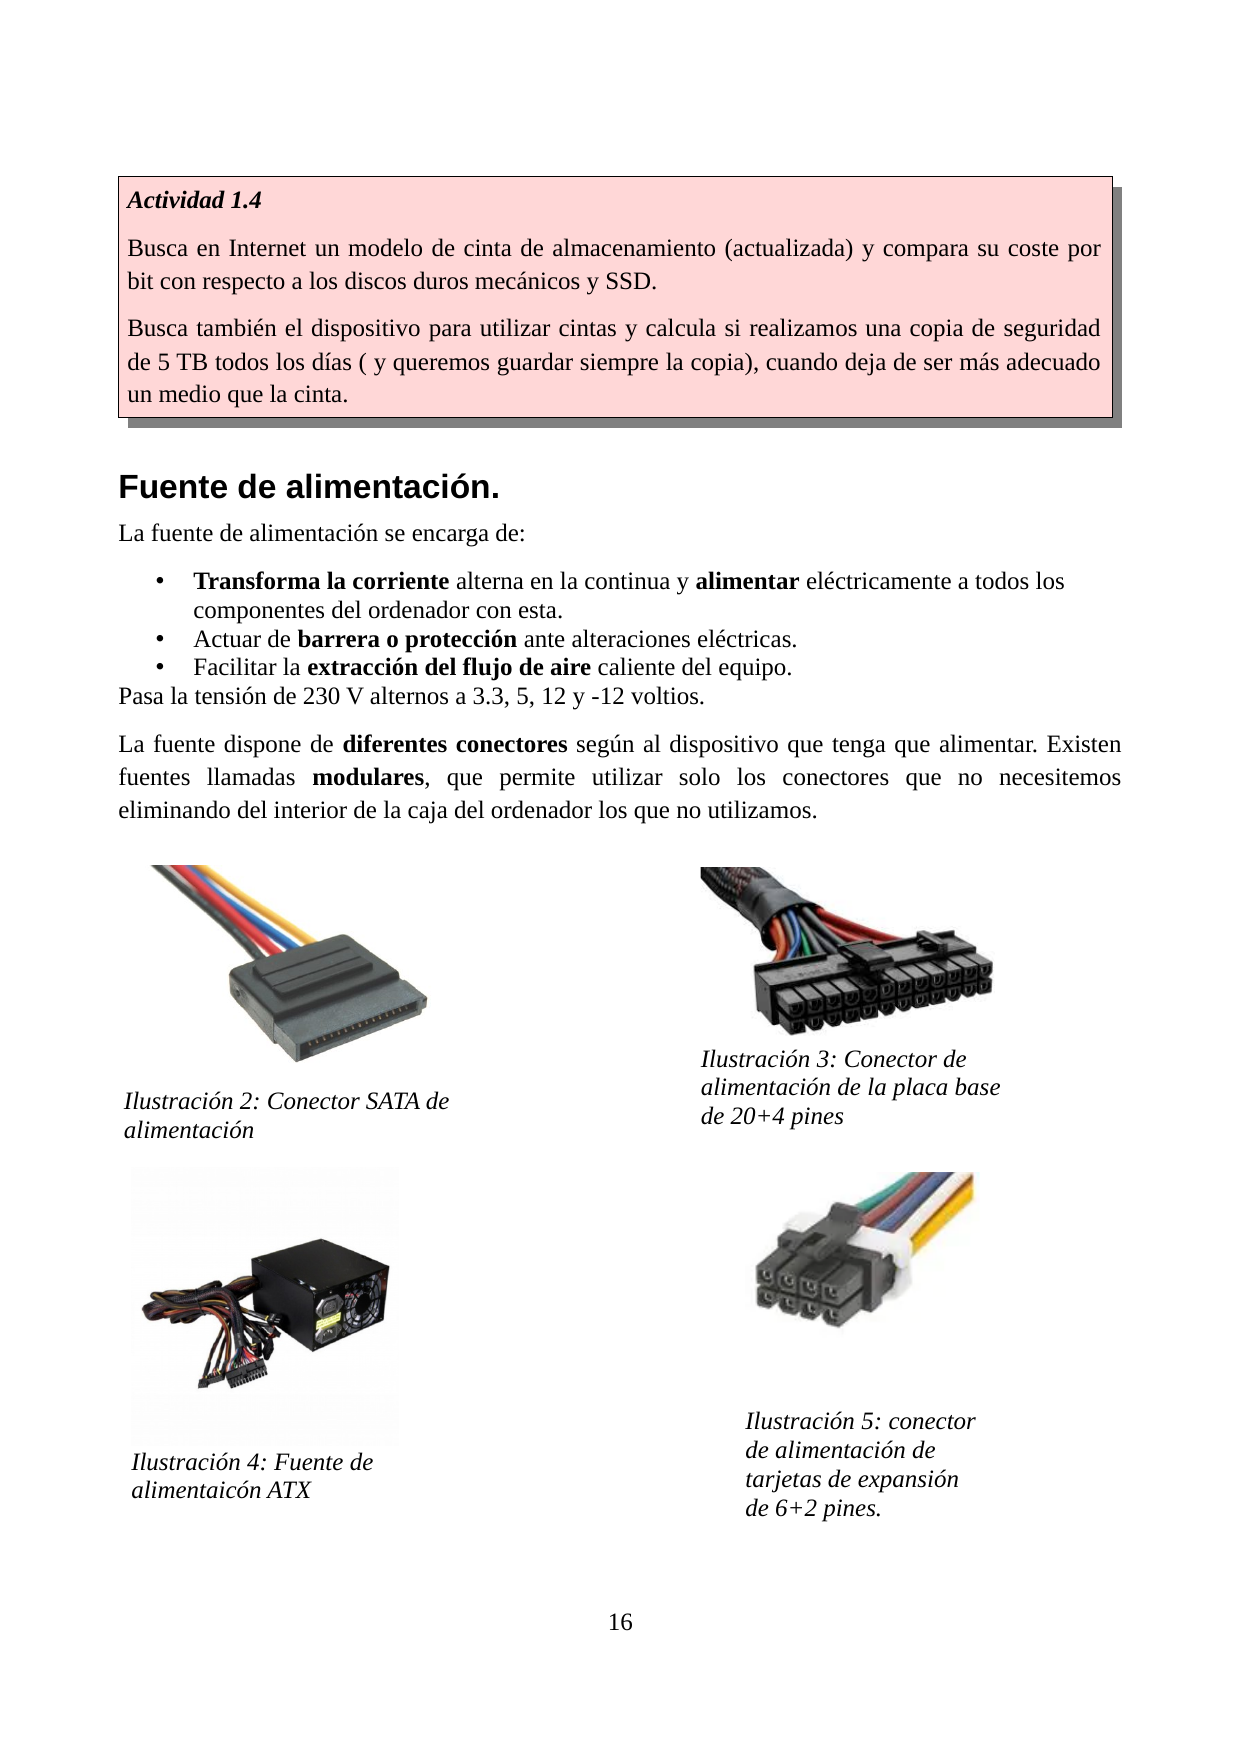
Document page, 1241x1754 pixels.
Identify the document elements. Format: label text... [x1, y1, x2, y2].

subtitle Fuente de alimentación. [118, 467, 1122, 506]
text Actividad 1.4 [119, 177, 1112, 214]
text Busca en Internet un modelo de cinta de almacenamiento (actualizada) y compara su coste por bit con respecto a los discos duros mecánicos y SSD. [119, 224, 1112, 295]
picture [123, 865, 465, 1087]
text Ilustración 3: Conector de alimentación de la placa base de 20+4 pines [701, 1044, 1015, 1130]
text La fuente de alimentación se encarga de: [118, 518, 1122, 547]
text Ilustración 5: conector de alimentación de tarjetas de expansión de 6+2 pines. [745, 1407, 979, 1521]
text Ilustración 4: Fuente de alimentaicón ATX [131, 1447, 399, 1504]
picture [131, 1167, 400, 1447]
picture [700, 867, 1016, 1044]
text Busca también el dispositivo para utilizar cintas y calcula si realizamos una copia de seguridad de 5 TB todos los días ( y queremos guardar siempre la copia), cuando deja de ser más adecuado un medio que la cinta. [119, 304, 1112, 417]
list Actuar de barrera o protección ante alteraciones eléctricas. [156, 624, 1122, 652]
text Pasa la tensión de 230 V alternos a 3.3, 5, 12 y -12 voltios. [118, 681, 1122, 710]
text La fuente dispone de diferentes conectores según al dispositivo que tenga que alimentar. Existen fuentes llamadas modulares, que permite utilizar solo los conectores que no necesitemos eliminando del interior de la caja del ordenador los que no utilizamos. [118, 729, 1122, 823]
list Facilitar la extracción del flujo de aire caliente del equipo. [156, 652, 1122, 681]
list Transforma la corriente alterna en la continua y alimentar eléctricamente a todos los componentes del ordenador con esta. [156, 566, 1122, 624]
text Ilustración 2: Conector SATA de alimentación [124, 1087, 465, 1144]
picture [745, 1172, 980, 1407]
